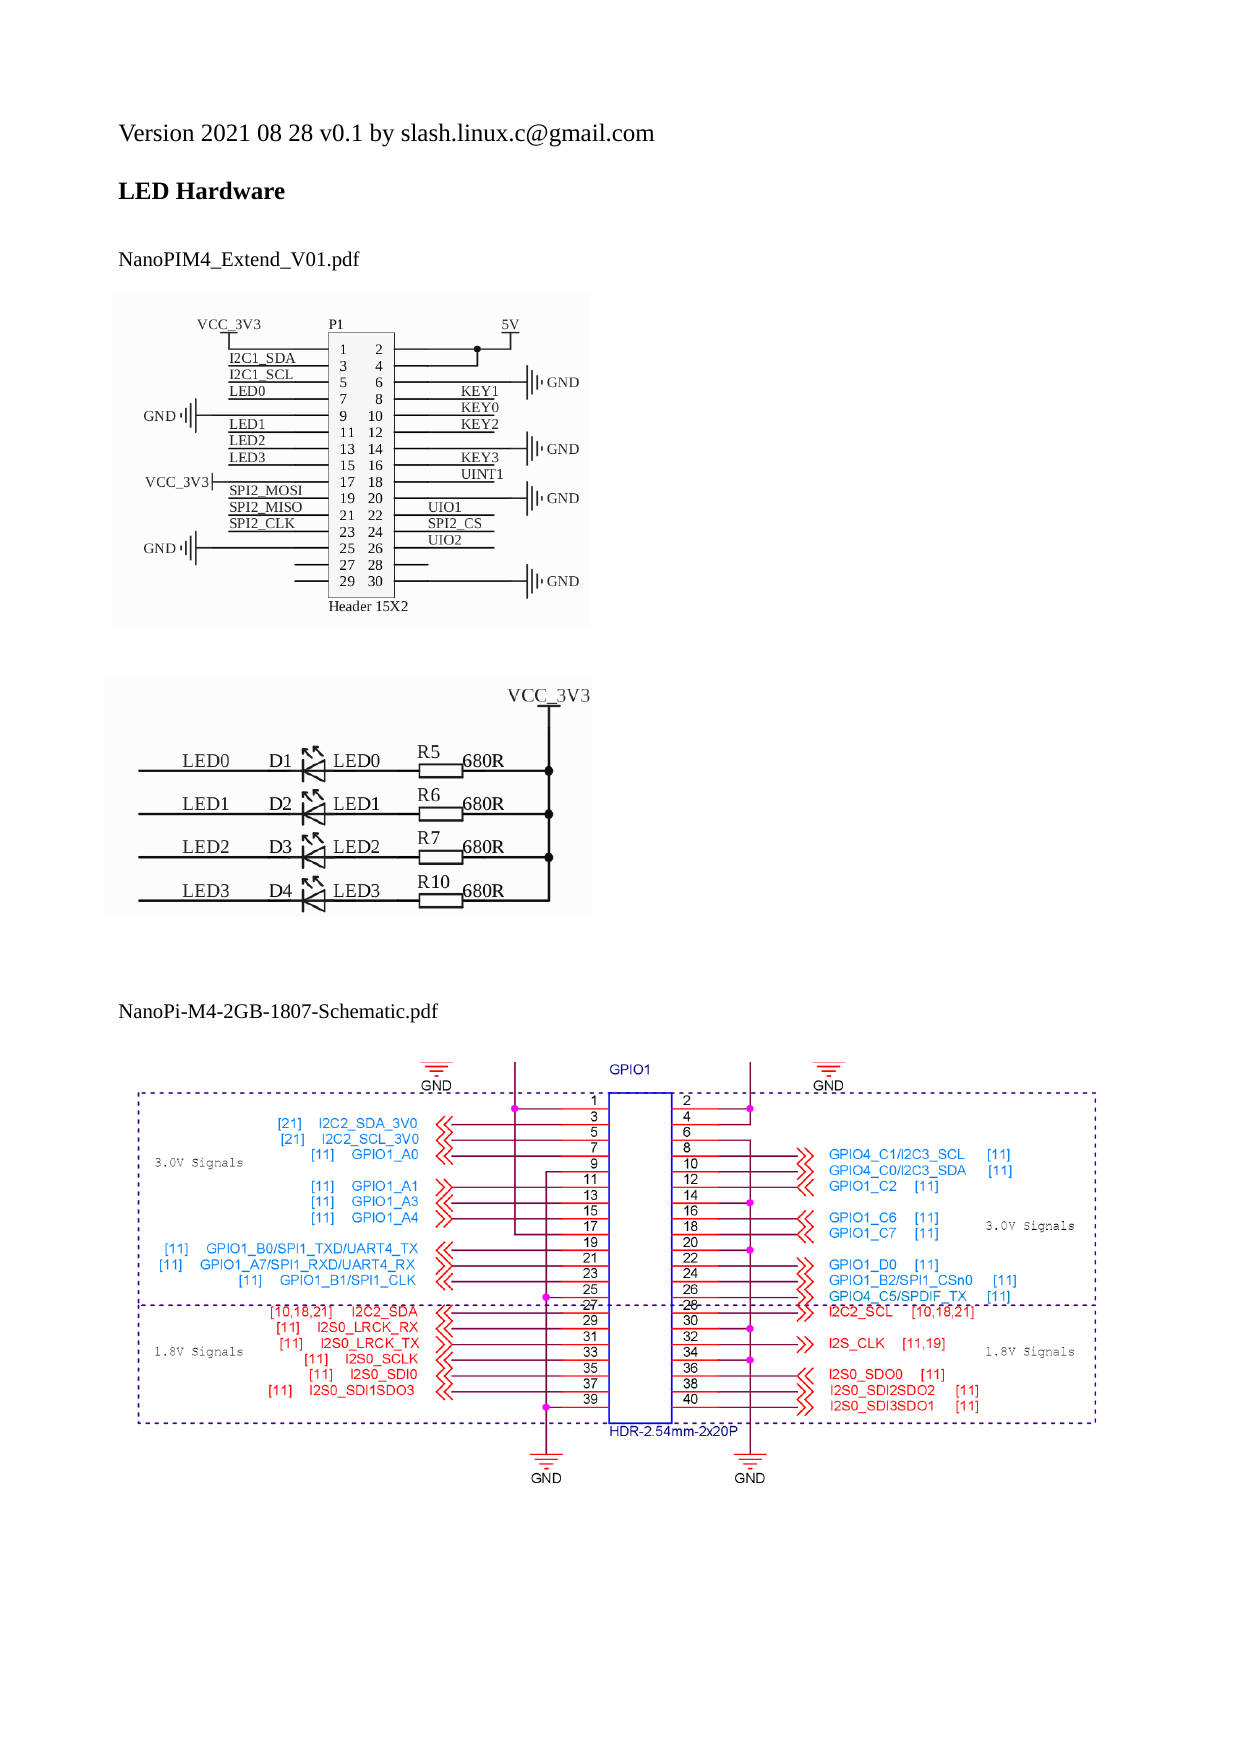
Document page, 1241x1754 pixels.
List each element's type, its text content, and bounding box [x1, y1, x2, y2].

text NanoPIM4_Extend_V01.pdf [118, 246, 1122, 271]
picture [111, 294, 592, 628]
picture [118, 1062, 1123, 1494]
text LED Hardware [118, 176, 1122, 205]
text NanoPi-M4-2GB-1807-Schematic.pdf [118, 999, 1122, 1023]
picture [103, 677, 593, 917]
